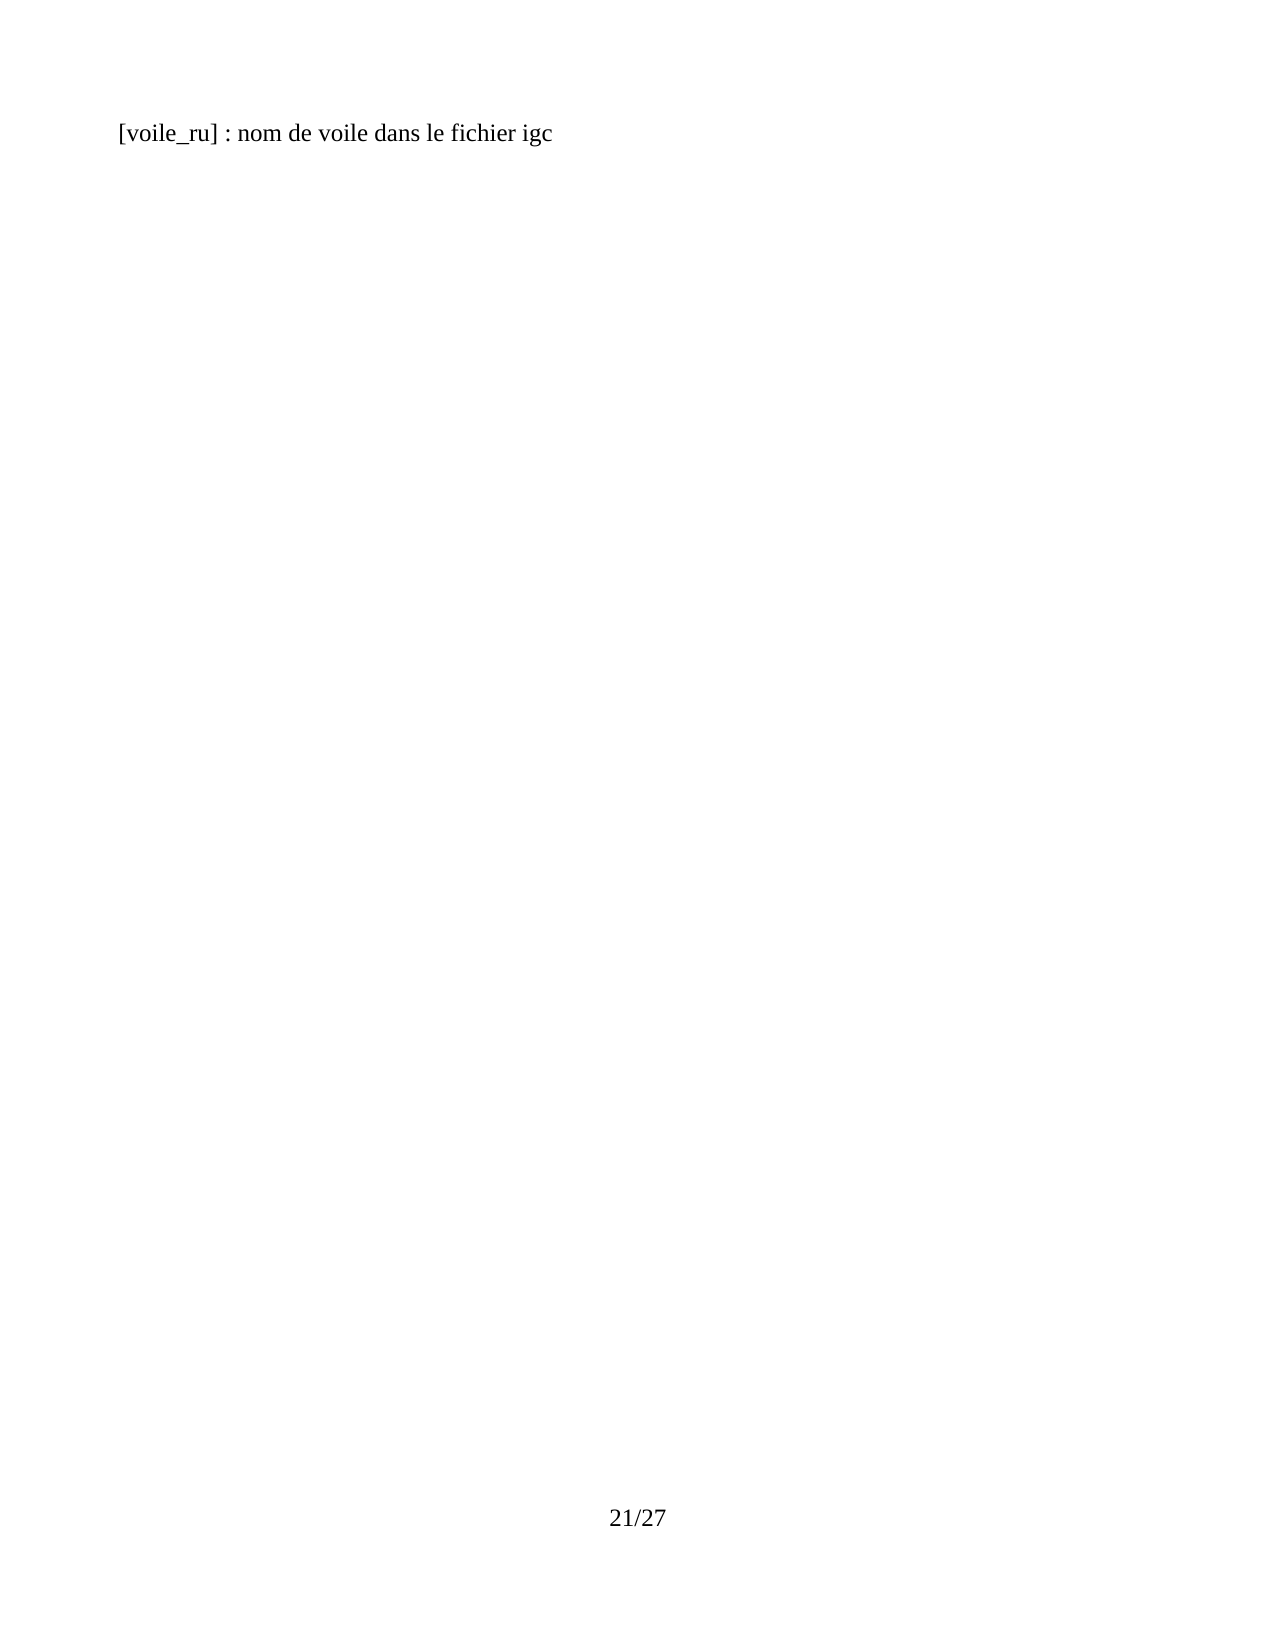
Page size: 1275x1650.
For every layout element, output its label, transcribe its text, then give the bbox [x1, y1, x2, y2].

text [voile_ru] : nom de voile dans le fichier igc [118, 118, 1157, 147]
